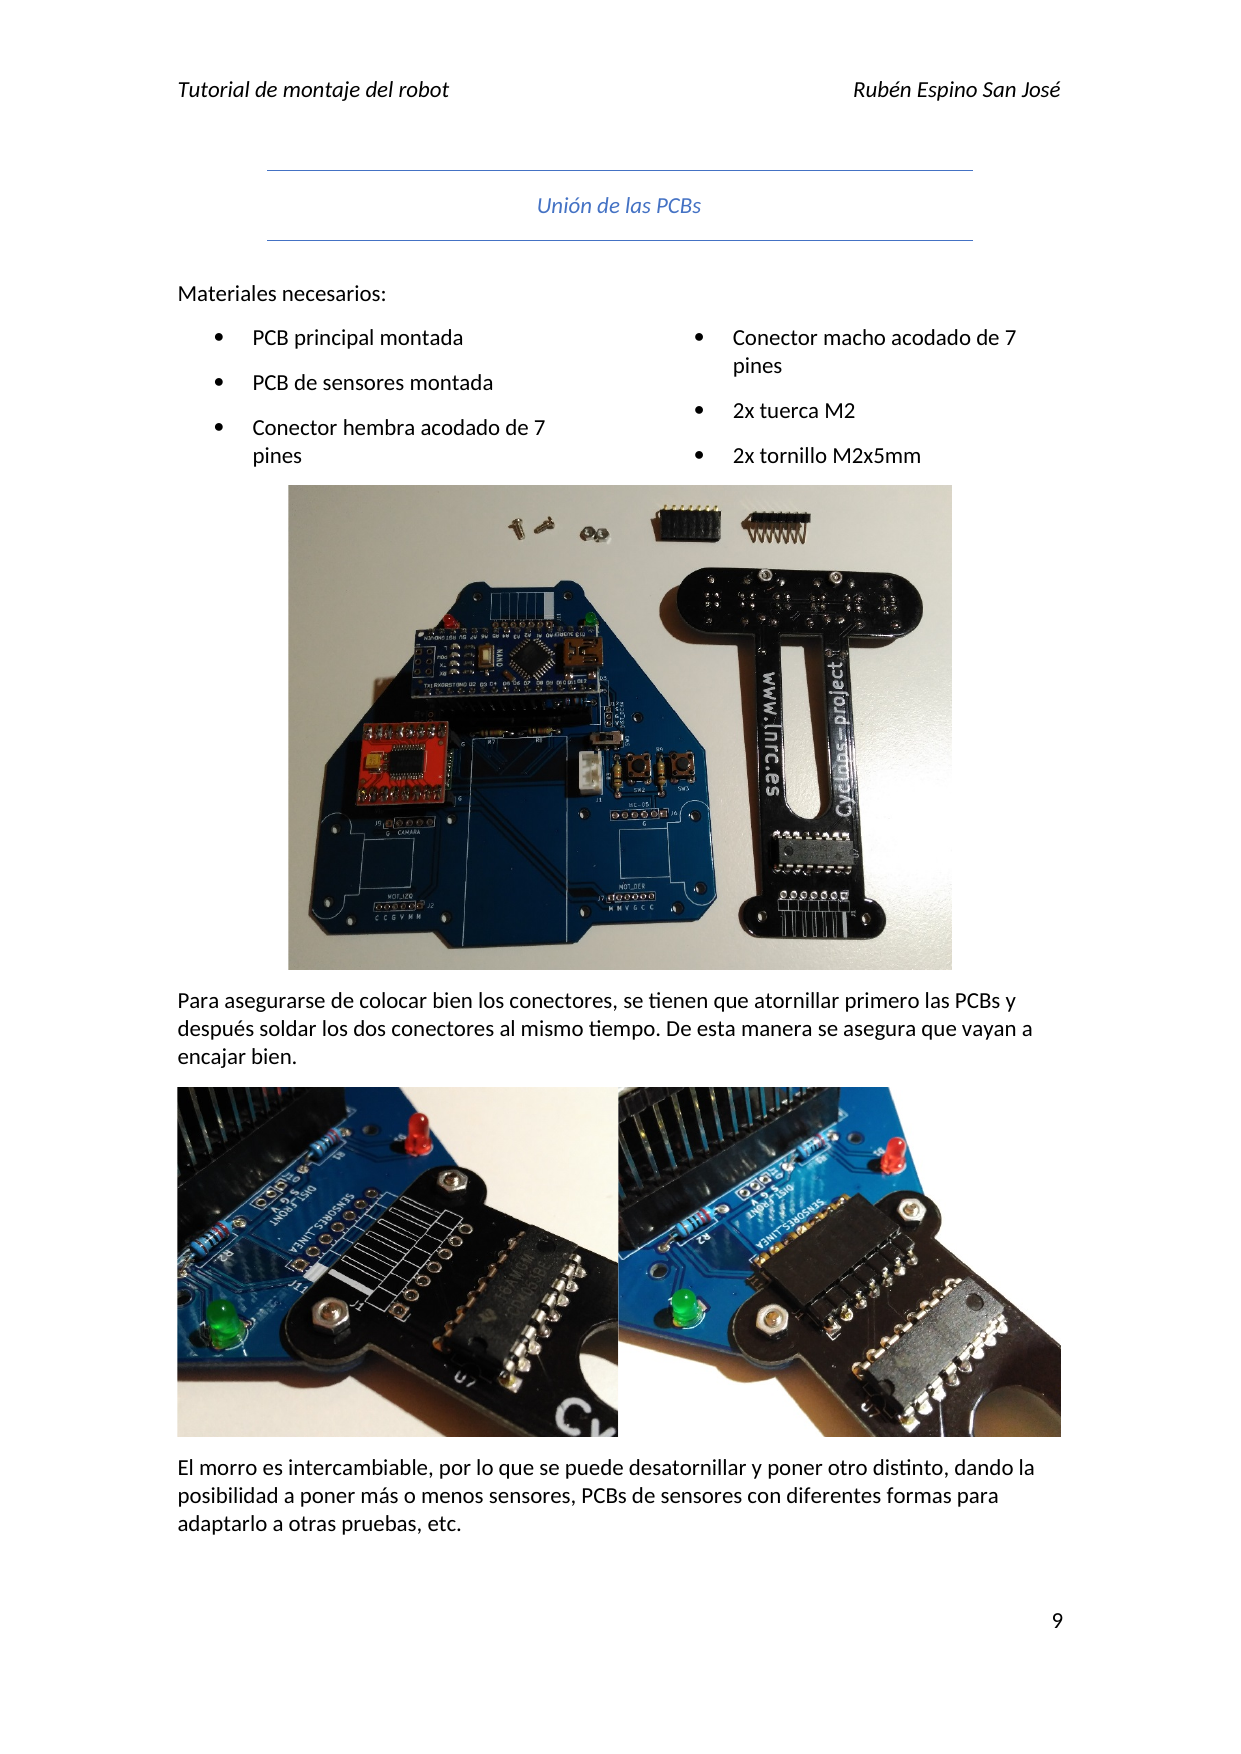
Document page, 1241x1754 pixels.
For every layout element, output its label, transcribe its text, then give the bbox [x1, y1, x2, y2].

list 2x tuerca M2 [695, 396, 1063, 424]
list 2x tornillo M2x5mm [695, 441, 1063, 469]
text Materiales necesarios: [177, 279, 1063, 307]
list Conector hembra acodado de 7 pines [215, 413, 583, 469]
text Unión de las PCBs [267, 171, 973, 240]
text El morro es intercambiable, por lo que se puede desatornillar y poner otro distinto, dando la posibilidad a poner más o menos sensores, PCBs de sensores con diferentes formas para adaptarlo a otras pruebas, etc. [177, 1453, 1063, 1537]
text Para asegurarse de colocar bien los conectores, se tienen que atornillar primero las PCBs y después soldar los dos conectores al mismo tiempo. De esta manera se asegura que vayan a encajar bien. [177, 986, 1063, 1070]
list PCB principal montada [215, 323, 583, 351]
list PCB de sensores montada [215, 368, 583, 396]
list Conector macho acodado de 7 pines [695, 323, 1063, 379]
